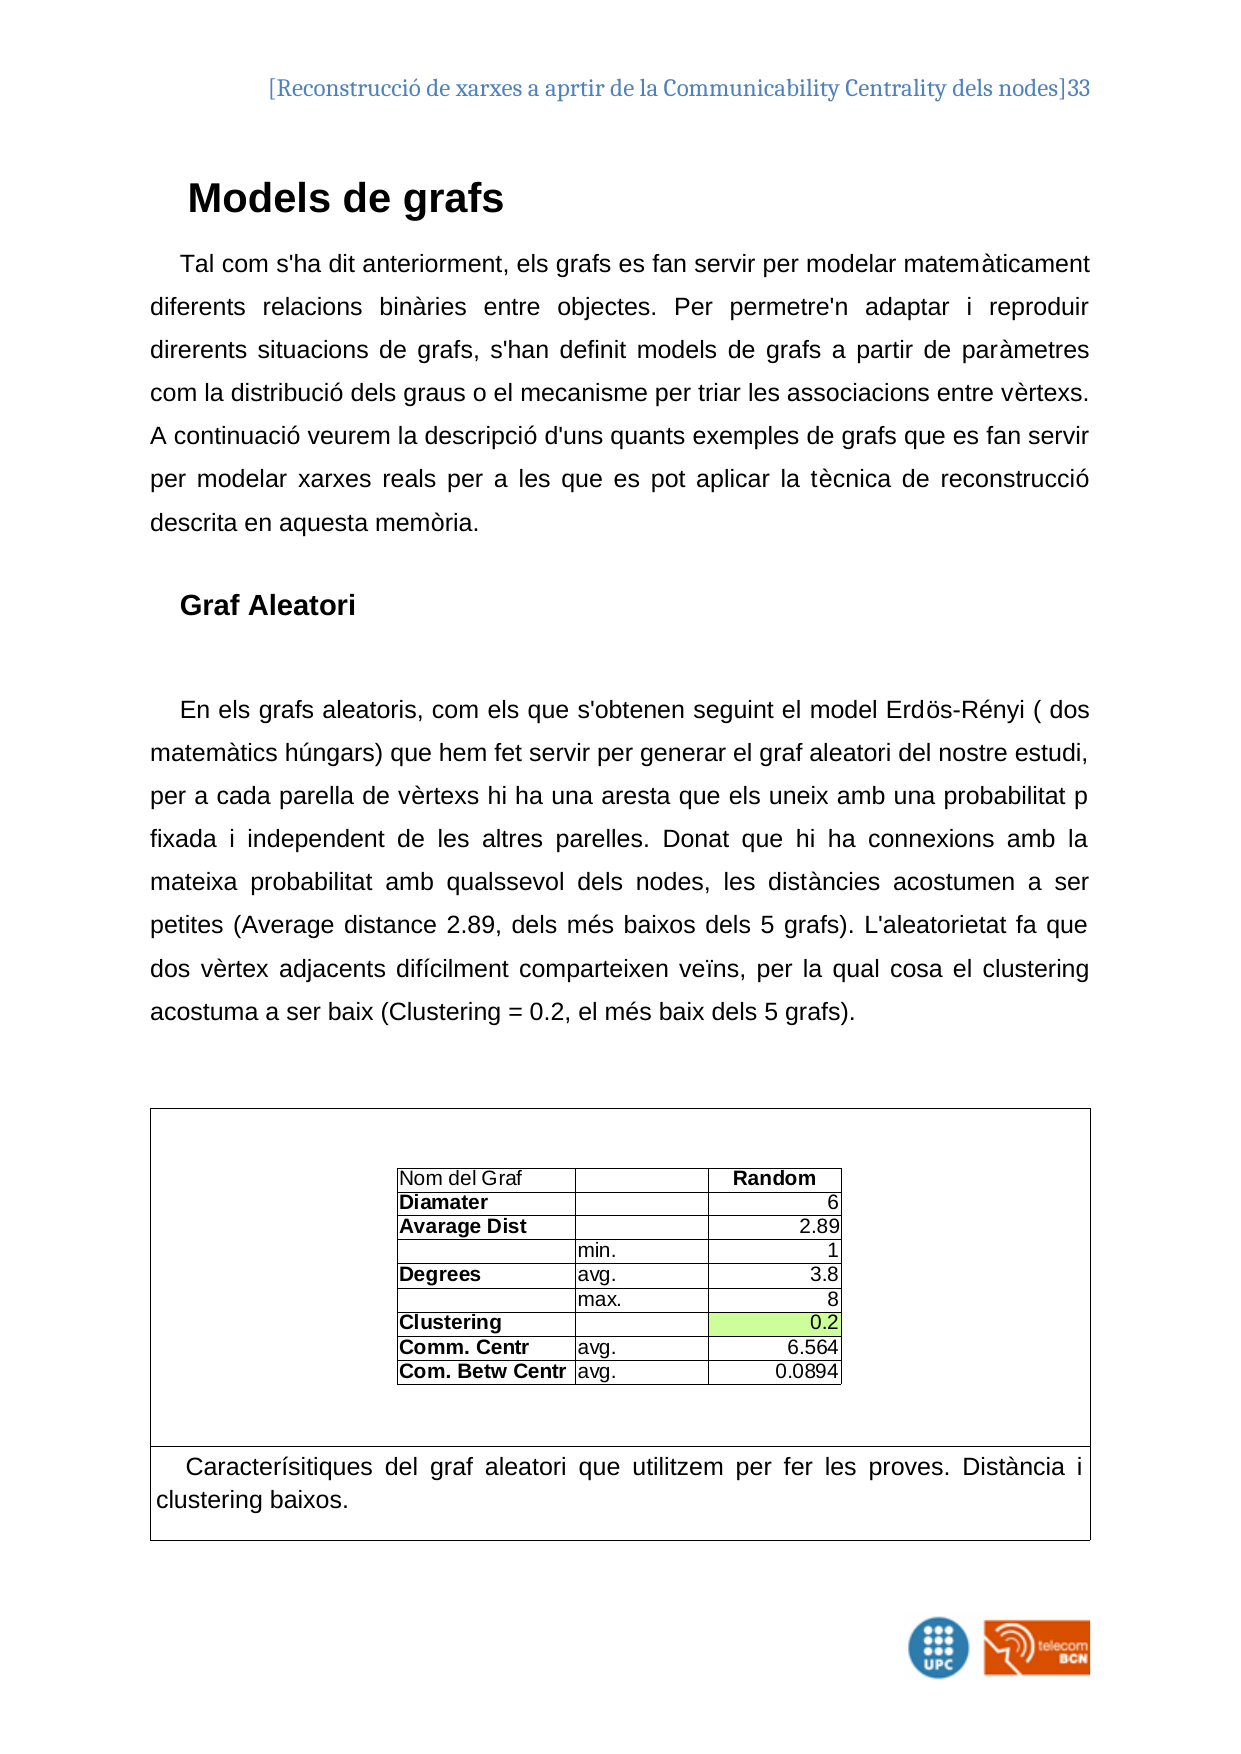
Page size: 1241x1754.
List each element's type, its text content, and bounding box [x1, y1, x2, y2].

subtitle Models de grafs [187, 173, 1090, 221]
subtitle Graf Aleatori [150, 588, 1090, 622]
text En els grafs aleatoris, com els que s'obtenen seguint el model Erdös-Rényi ( dos matemàtics húngars) que hem fet servir per generar el graf aleatori del nostre estudi, per a cada parella de vèrtexs hi ha una aresta que els uneix amb una probabilitat p fixada i independent de les altres parelles. Donat que hi ha connexions amb la mateixa probabilitat amb qualssevol dels nodes, les distàncies acostumen a ser petites (Average distance 2.89, dels més baixos dels 5 grafs). L'aleatorietat fa que dos vèrtex adjacents difícilment comparteixen veïns, per la qual cosa el clustering acostuma a ser baix (Clustering = 0.2, el més baix dels 5 grafs). [150, 695, 1090, 1026]
table_header [151, 1109, 1090, 1446]
text Tal com s'ha dit anteriorment, els grafs es fan servir per modelar matemàticament diferents relacions binàries entre objectes. Per permetre'n adaptar i reproduir direrents situacions de grafs, s'han definit models de grafs a partir de paràmetres com la distribució dels graus o el mecanisme per triar les associacions entre vèrtexs. A continuació veurem la descripció d'uns quants exemples de grafs que es fan servir per modelar xarxes reals per a les que es pot aplicar la tècnica de reconstrucció descrita en aquesta memòria. [150, 249, 1090, 536]
picture [904, 1614, 1091, 1681]
table_cell Caracterísitiques del graf aleatori que utilitzem per fer les proves. Distància i clustering baixos. [151, 1447, 1090, 1540]
